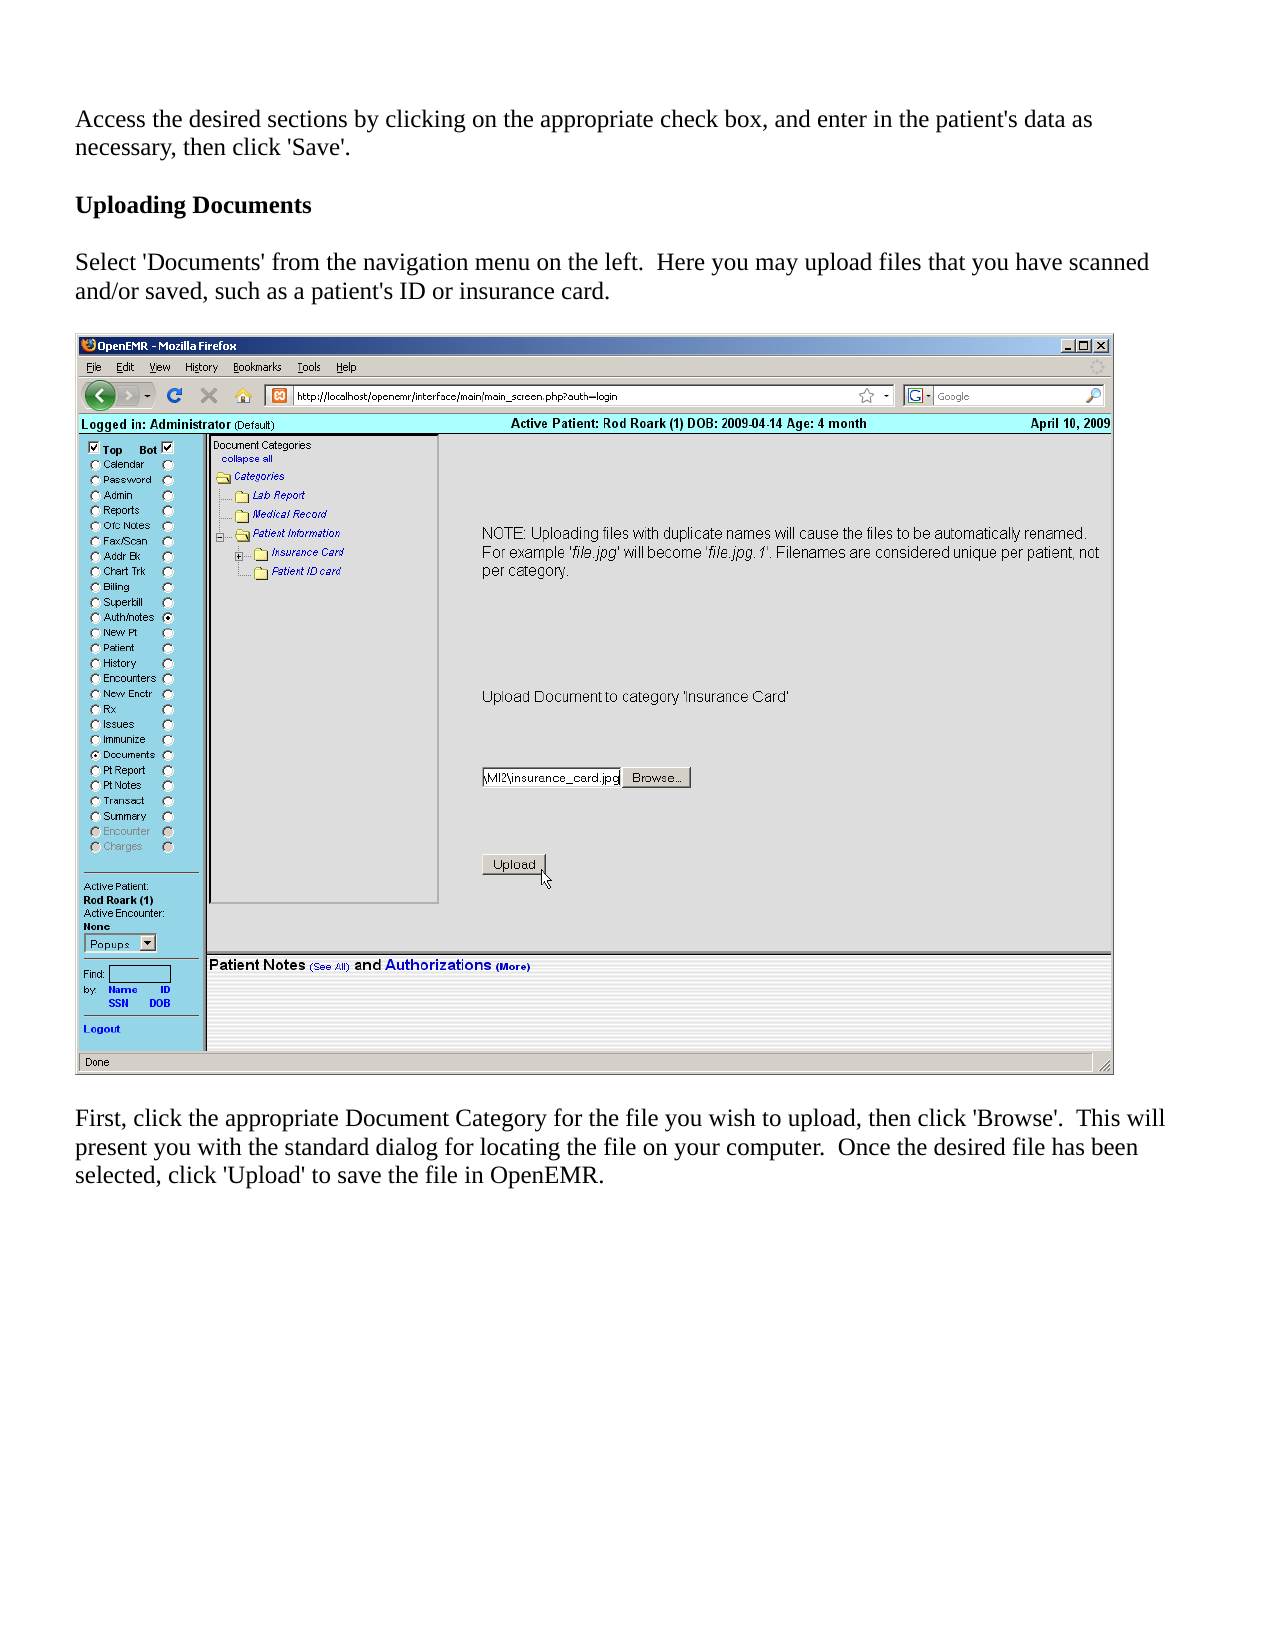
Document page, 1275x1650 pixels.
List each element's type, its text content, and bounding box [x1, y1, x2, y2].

text Uploading Documents [75, 190, 1200, 219]
text Access the desired sections by clicking on the appropriate check box, and enter in the patient's data as necessary, then click 'Save'. [75, 104, 1200, 161]
picture [75, 333, 1114, 1075]
text Select 'Documents' from the navigation menu on the left. Here you may upload files that you have scanned and/or saved, such as a patient's ID or insurance card. [75, 247, 1200, 305]
text First, click the appropriate Document Category for the file you wish to upload, then click 'Browse'. This will present you with the standard dialog for locating the file on your computer. Once the desired file has been selected, click 'Upload' to save the file in OpenEMR. [75, 1103, 1200, 1189]
